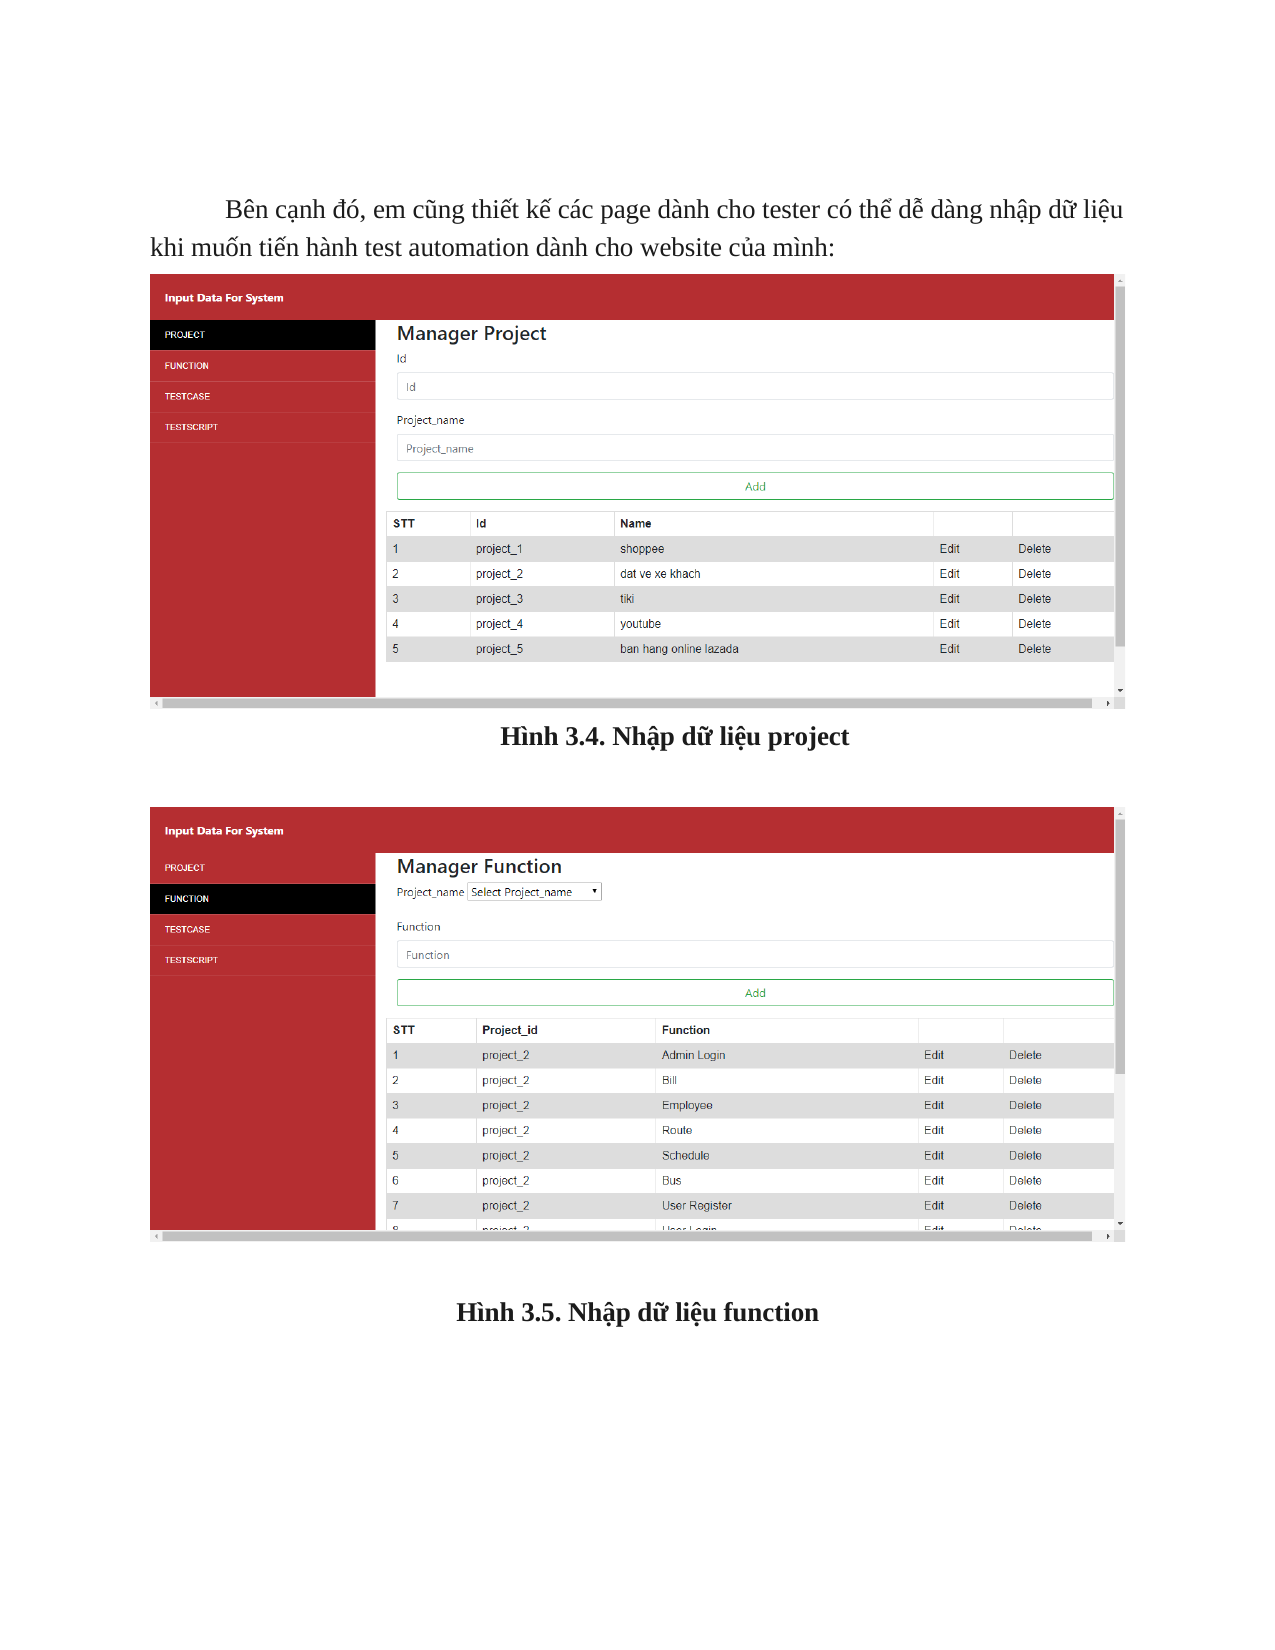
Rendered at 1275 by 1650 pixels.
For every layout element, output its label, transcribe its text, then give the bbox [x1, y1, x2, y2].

text Hình 3.4. Nhập dữ liệu project [150, 720, 1125, 751]
text Hình 3.5. Nhập dữ liệu function [150, 1296, 1125, 1328]
text Bên cạnh đó, em cũng thiết kế các page dành cho tester có thể dễ dàng nhập dữ liệu khi muốn tiến hành test automation dành cho website của mình: [150, 193, 1125, 262]
